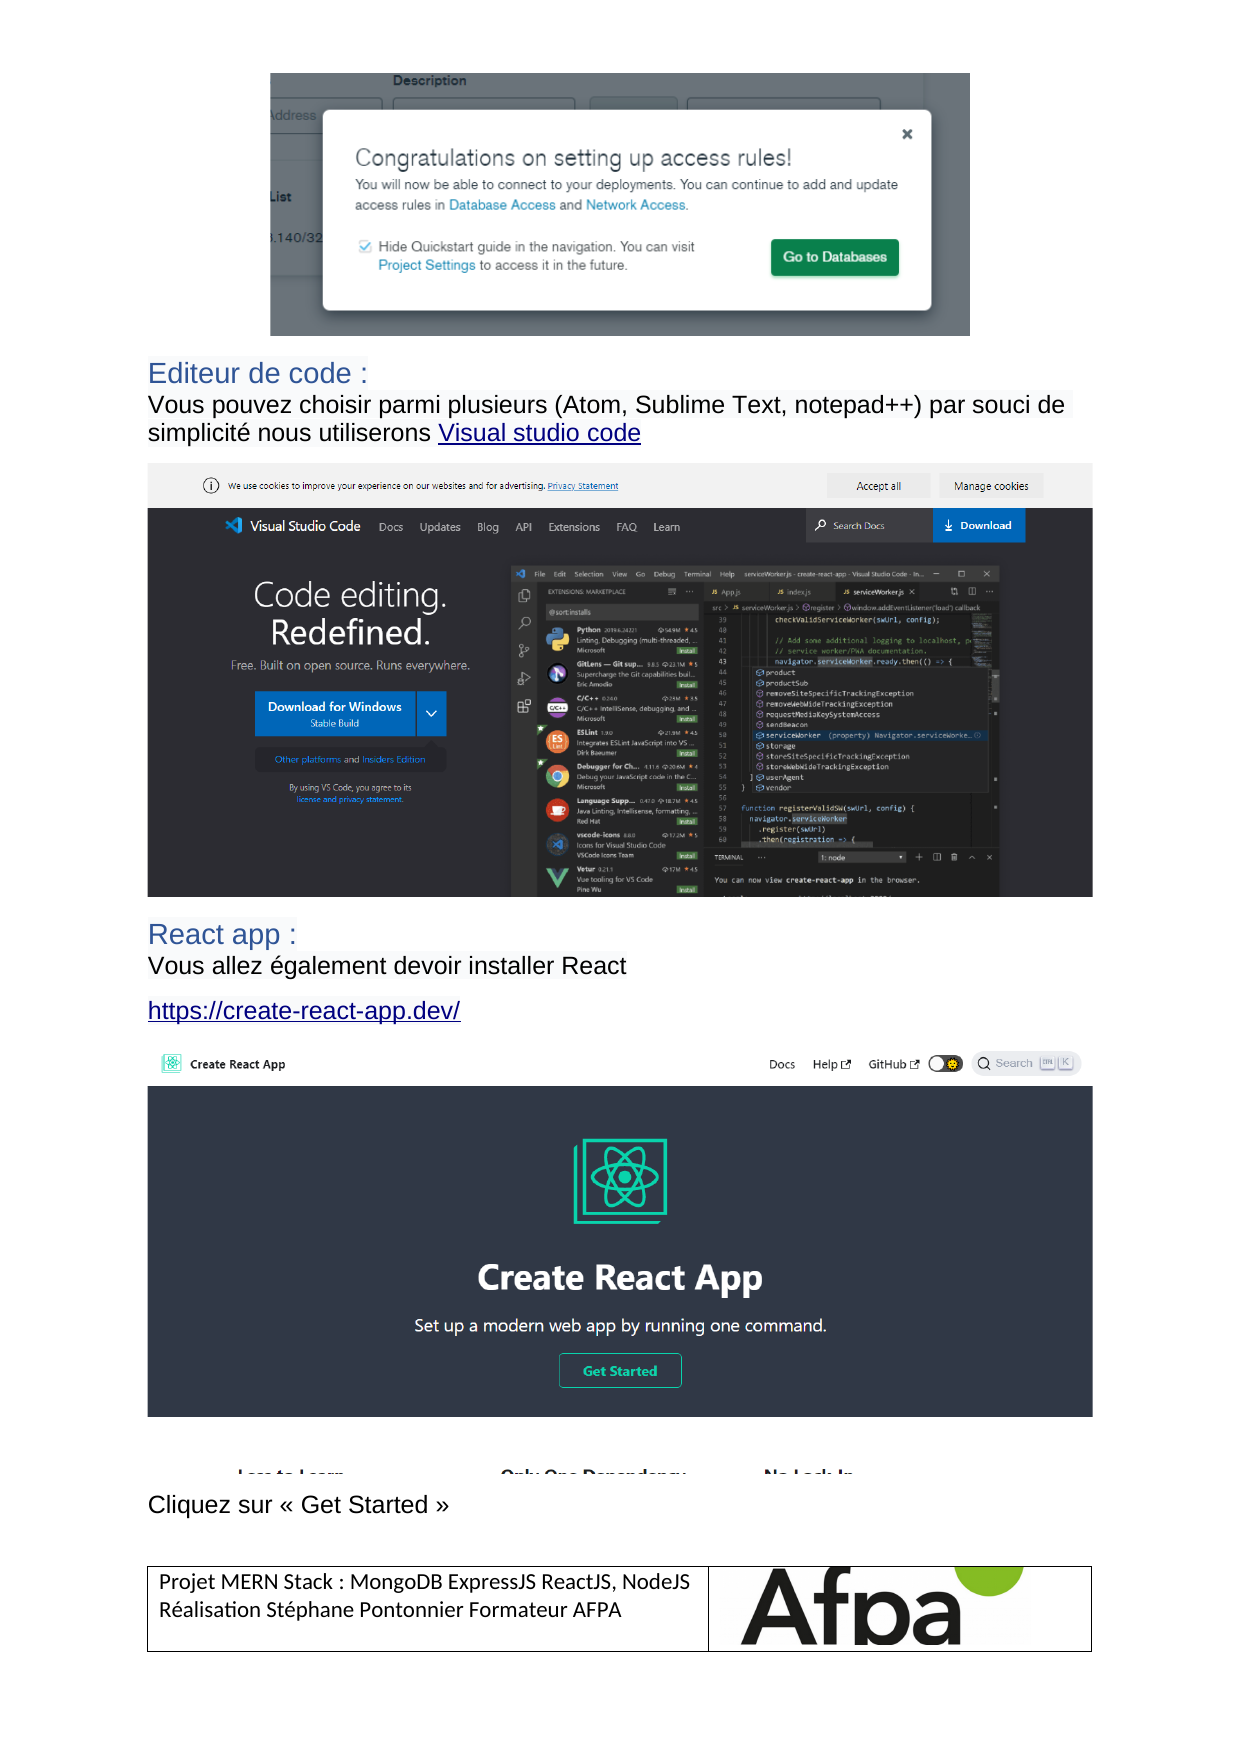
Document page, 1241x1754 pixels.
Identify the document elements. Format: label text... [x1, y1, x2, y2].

text https://create-react-app.dev/ [148, 996, 1093, 1025]
subtitle React app : [148, 917, 1093, 951]
subtitle Editeur de code : [148, 356, 1093, 390]
text Vous allez également devoir installer React [148, 951, 1093, 979]
text Vous pouvez choisir parmi plusieurs (Atom, Sublime Text, notepad++) par souci de simplicité nous utiliserons Visual studio code [148, 390, 1093, 447]
text Cliquez sur « Get Started » [148, 1491, 1093, 1519]
